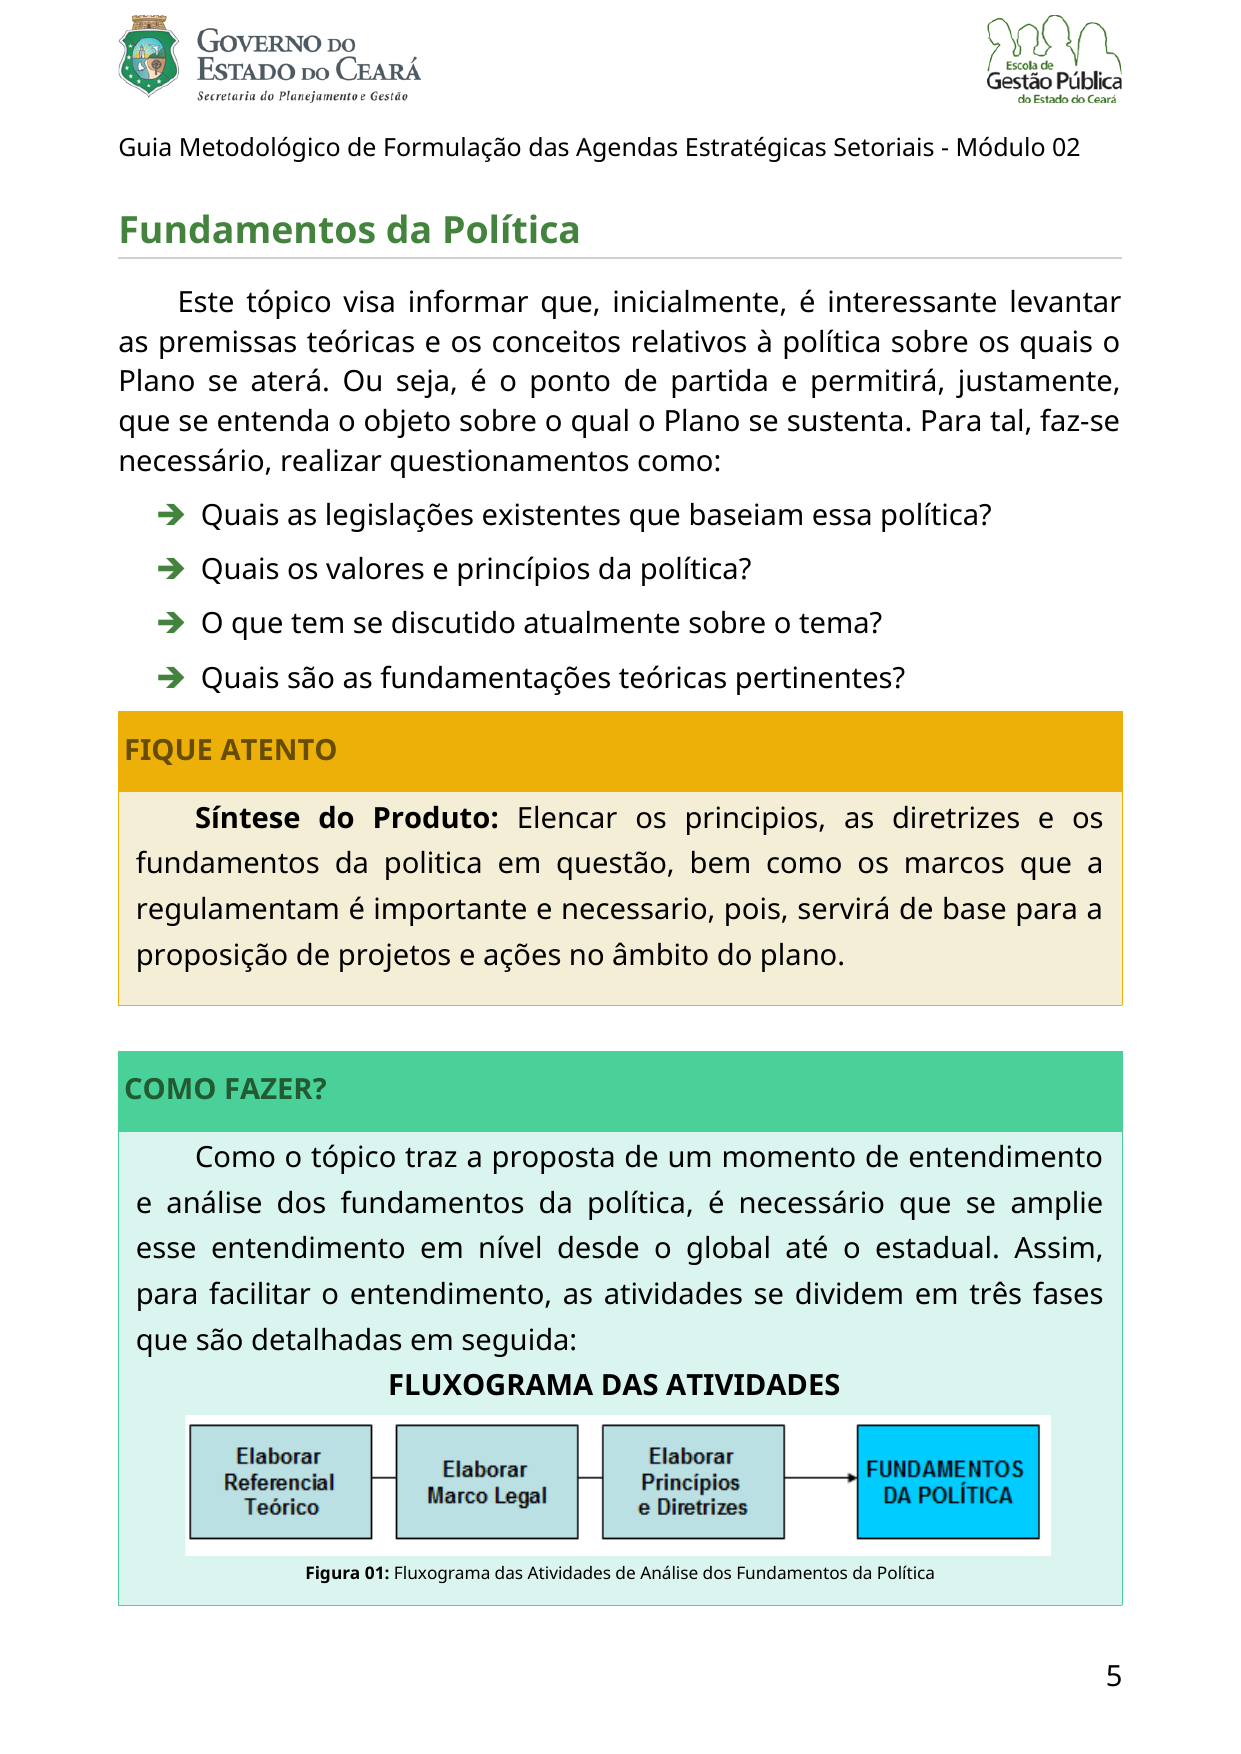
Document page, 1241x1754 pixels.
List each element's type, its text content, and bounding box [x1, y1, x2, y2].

list Quais as legislações existentes que baseiam essa política? [156, 494, 1122, 534]
table_cell Como o tópico traz a proposta de um momento de entendimento e análise dos fundamentos da política, é necessário que se amplie esse entendimento em nível desde o global até o estadual. Assim, para facilitar o entendimento, as atividades se dividem em três fases que são detalhadas em seguida: FLUXOGRAMA DAS ATIVIDADES Figura 01: Fluxograma das Atividades de Análise dos Fundamentos da Política [119, 1132, 1122, 1605]
list Quais são as fundamentações teóricas pertinentes? [156, 657, 1122, 697]
list O que tem se discutido atualmente sobre o tema? [156, 603, 1122, 642]
text Este tópico visa informar que, inicialmente, é interessante levantar as premissas teóricas e os conceitos relativos à política sobre os quais o Plano se aterá. Ou seja, é o ponto de partida e permitirá, justamente, que se entenda o objeto sobre o qual o Plano se sustenta. Para tal, faz-se necessário, realizar questionamentos como: [118, 281, 1122, 480]
picture [185, 1415, 1051, 1556]
table_header FIQUE ATENTO [119, 712, 1122, 791]
table_cell Síntese do Produto: Elencar os principios, as diretrizes e os fundamentos da politica em questão, bem como os marcos que a regulamentam é importante e necessario, pois, servirá de base para a proposição de projetos e ações no âmbito do plano. [119, 792, 1122, 1005]
table_header COMO FAZER? [119, 1052, 1122, 1131]
list Quais os valores e princípios da política? [156, 548, 1122, 588]
picture [118, 15, 1122, 103]
subtitle Fundamentos da Política [118, 204, 1122, 257]
